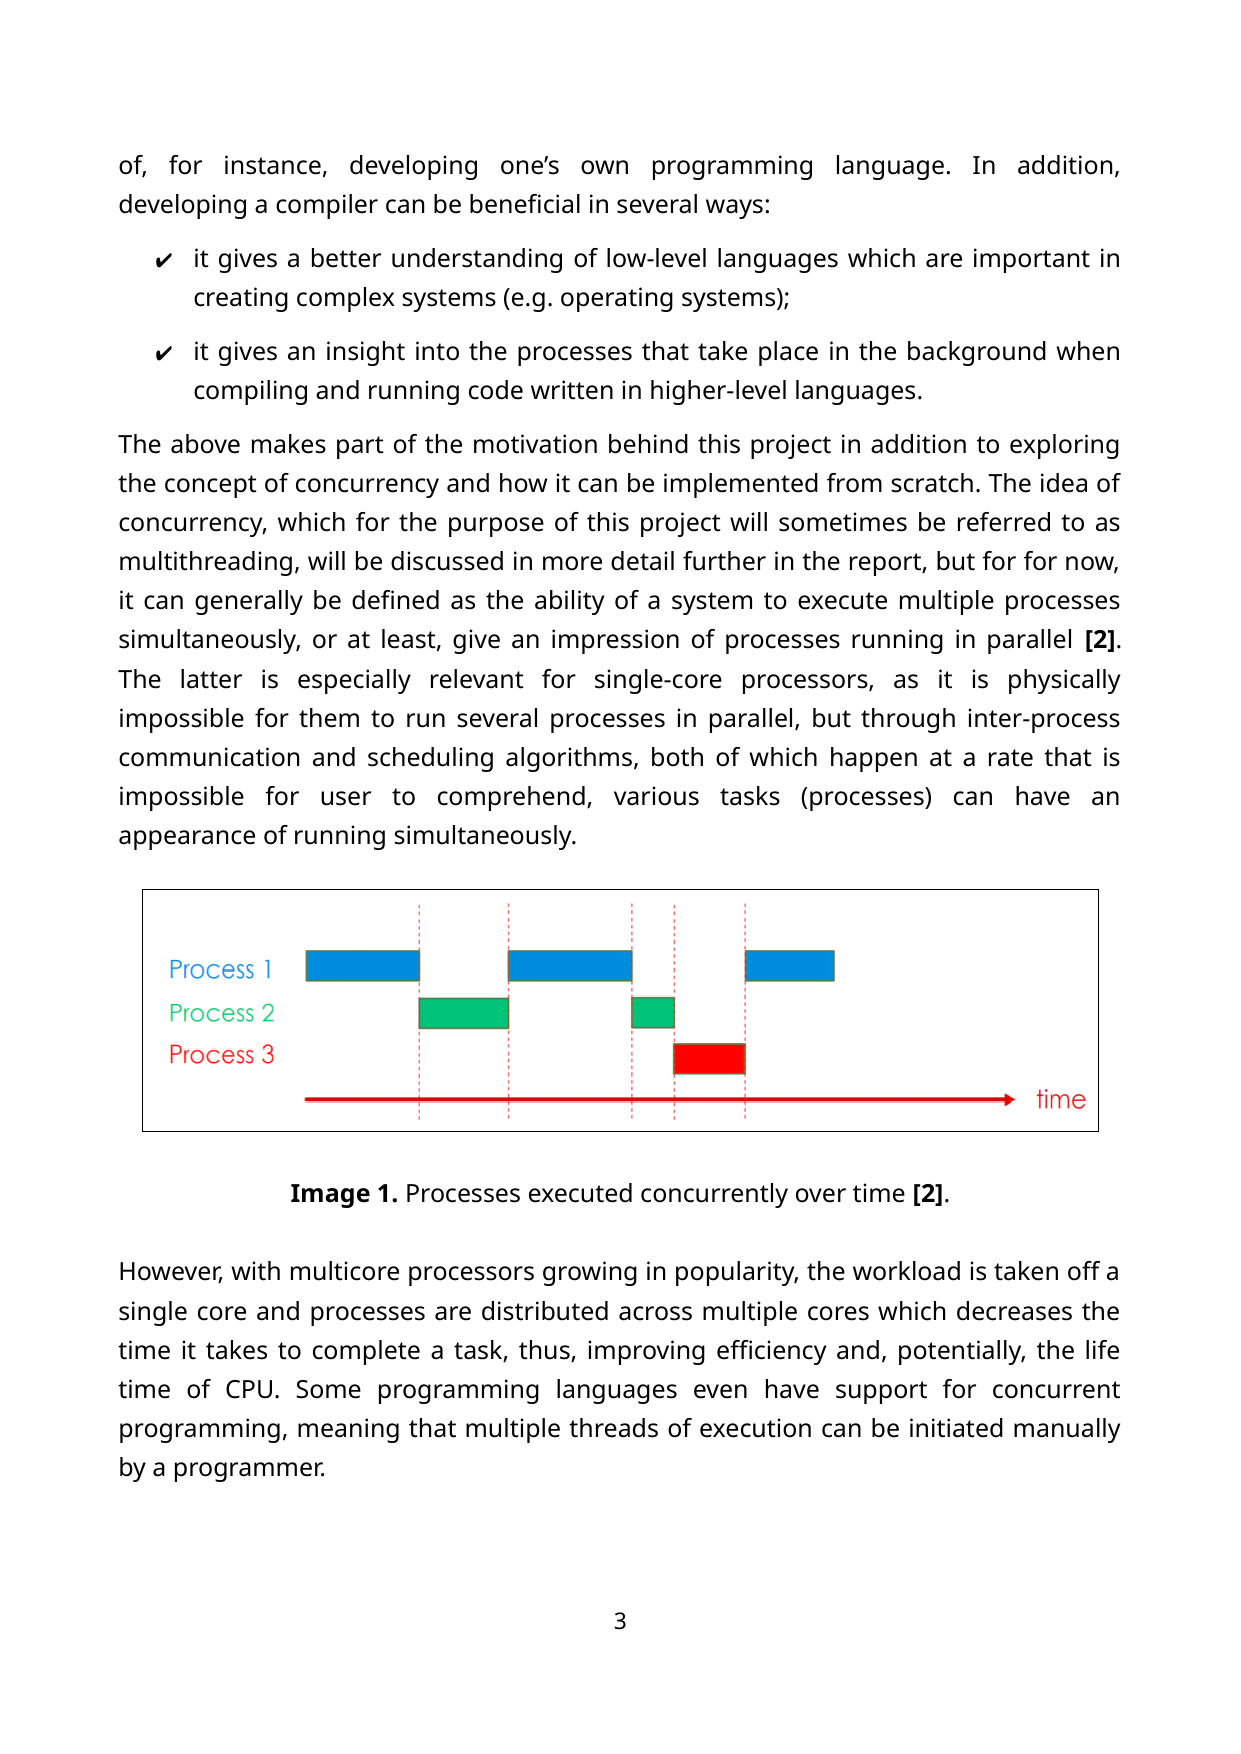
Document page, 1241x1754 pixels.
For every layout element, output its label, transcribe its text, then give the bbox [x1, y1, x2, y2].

picture [144, 891, 1096, 1129]
text of, for instance, developing one’s own programming language. In addition, developing a compiler can be beneficial in several ways: [118, 148, 1122, 221]
text However, with multicore processors growing in popularity, the workload is taken off a single core and processes are distributed across multiple cores which decreases the time it takes to complete a task, thus, improving efficiency and, potentially, the life time of CPU. Some programming languages even have support for concurrent programming, meaning that multiple threads of execution can be initiated manually by a programmer. [118, 1254, 1122, 1484]
list it gives a better understanding of low-level languages which are important in creating complex systems (e.g. operating systems); [156, 241, 1122, 314]
text Image 1. Processes executed concurrently over time [2]. [118, 1176, 1122, 1210]
text The above makes part of the motivation behind this project in addition to exploring the concept of concurrency and how it can be implemented from scratch. The idea of concurrency, which for the purpose of this project will sometimes be referred to as multithreading, will be discussed in more detail further in the report, but for for now, it can generally be defined as the ability of a system to execute multiple processes simultaneously, or at least, give an impression of processes running in parallel [2]. The latter is especially relevant for single-core processors, as it is physically impossible for them to run several processes in parallel, but through inter-process communication and scheduling algorithms, both of which happen at a rate that is impossible for user to comprehend, various tasks (processes) can have an appearance of running simultaneously. [118, 426, 1122, 852]
list it gives an insight into the processes that take place in the background when compiling and running code written in higher-level languages. [156, 333, 1122, 407]
